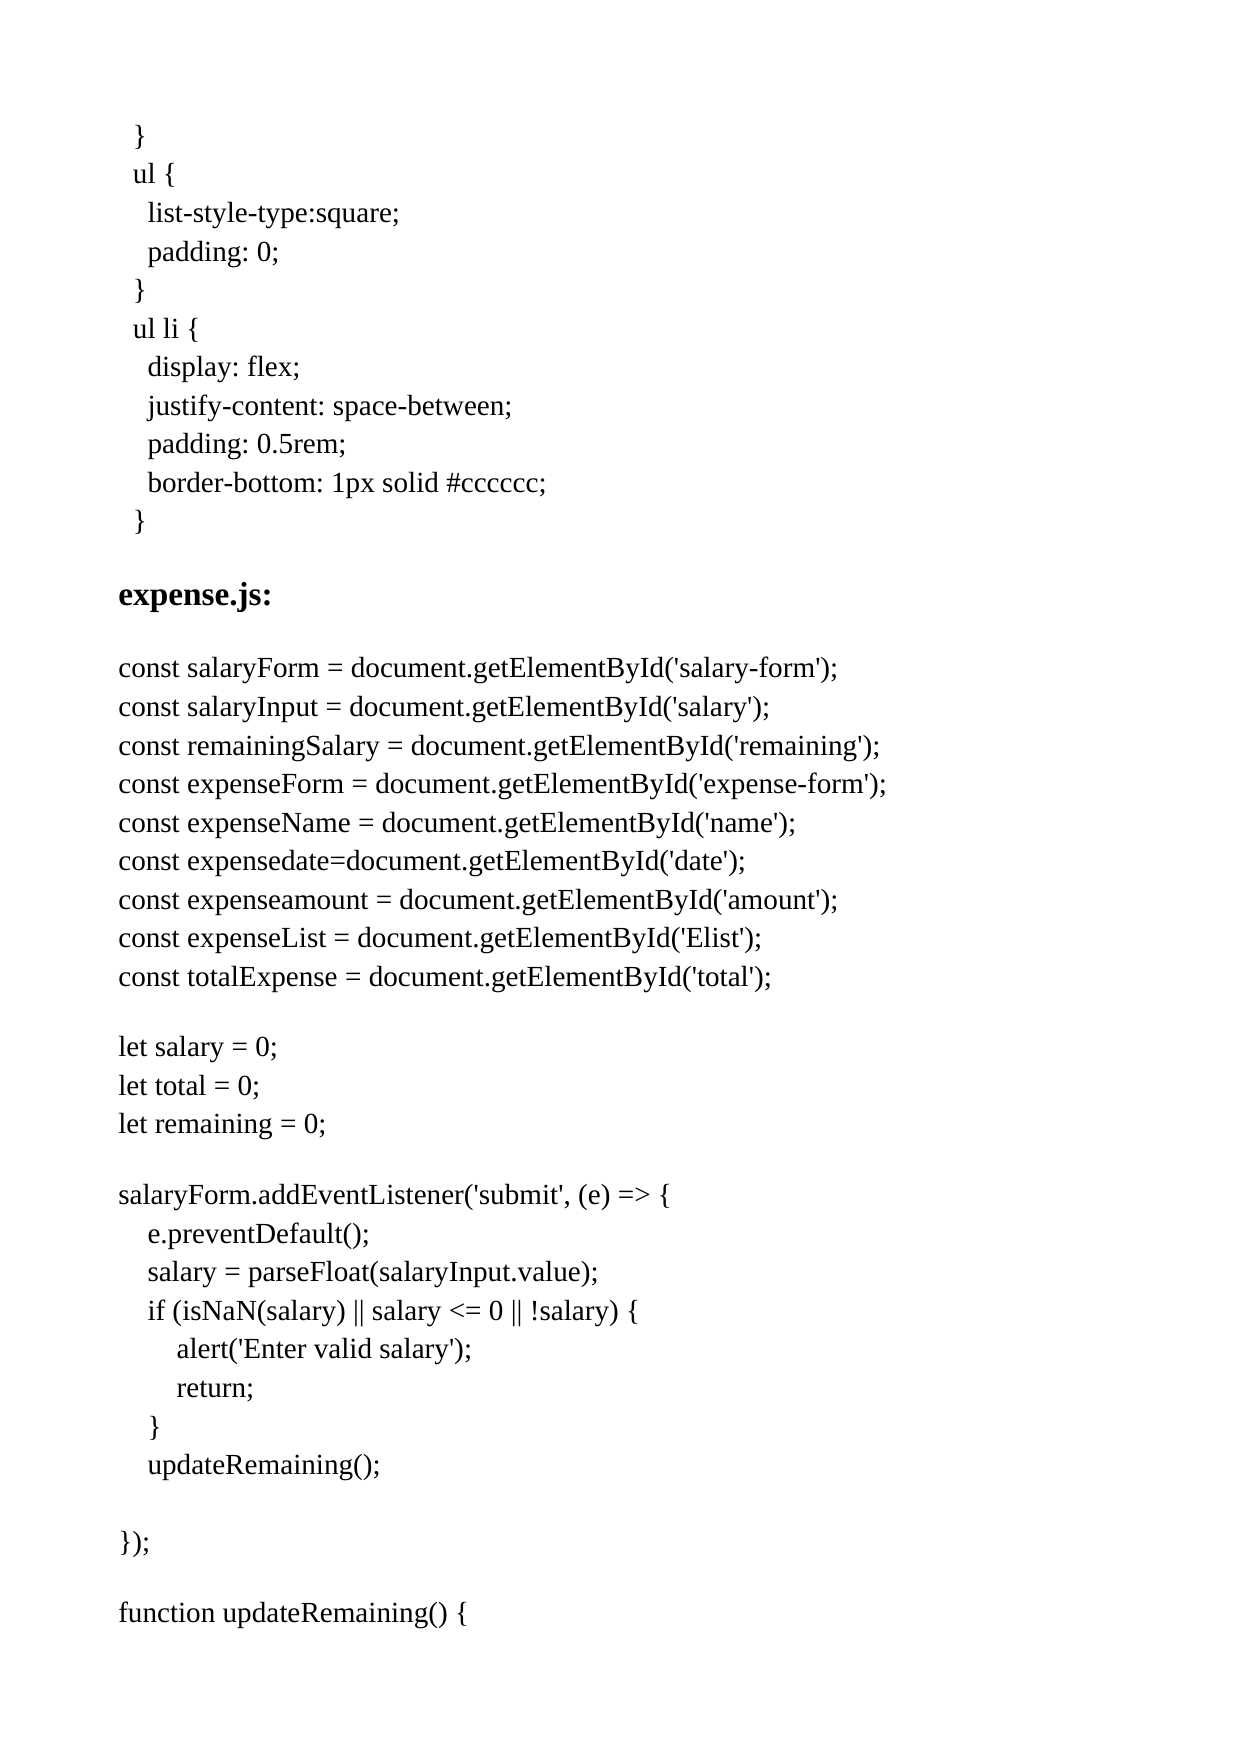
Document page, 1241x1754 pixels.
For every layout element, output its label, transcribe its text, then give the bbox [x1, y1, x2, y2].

text let total = 0; [118, 1068, 1122, 1102]
text e.preventDefault(); [118, 1216, 1122, 1249]
text display: flex; [118, 349, 1122, 383]
text padding: 0; [118, 234, 1122, 267]
text const expensedate=document.getElementById('date'); [118, 843, 1122, 877]
text if (isNaN(salary) || salary <= 0 || !salary) { [118, 1293, 1122, 1327]
text const salaryInput = document.getElementById('salary'); [118, 689, 1122, 723]
text const expenseForm = document.getElementById('expense-form'); [118, 766, 1122, 800]
text border-bottom: 1px solid #cccccc; [118, 465, 1122, 498]
text ul li { [118, 311, 1122, 344]
text const expenseList = document.getElementById('Elist'); [118, 920, 1122, 954]
text justify-content: space-between; [118, 388, 1122, 421]
text } [118, 1409, 1122, 1442]
text let salary = 0; [118, 1029, 1122, 1063]
text const totalExpense = document.getElementById('total'); [118, 959, 1122, 992]
text alert('Enter valid salary'); [118, 1332, 1122, 1365]
text list-style-type:square; [118, 195, 1122, 229]
text expense.js: [118, 574, 1122, 613]
text const salaryForm = document.getElementById('salary-form'); [118, 651, 1122, 684]
text } [118, 272, 1122, 306]
text return; [118, 1370, 1122, 1404]
text } [118, 118, 1122, 152]
text padding: 0.5rem; [118, 426, 1122, 460]
text updateRemaining(); [118, 1447, 1122, 1481]
text }); [118, 1524, 1122, 1558]
text salary = parseFloat(salaryInput.value); [118, 1254, 1122, 1288]
text ul { [118, 157, 1122, 190]
text const remainingSalary = document.getElementById('remaining'); [118, 728, 1122, 761]
text const expenseName = document.getElementById('name'); [118, 805, 1122, 838]
text salaryForm.addEventListener('submit', (e) => { [118, 1177, 1122, 1211]
text function updateRemaining() { [118, 1595, 1122, 1628]
text let remaining = 0; [118, 1107, 1122, 1140]
text } [118, 503, 1122, 537]
text const expenseamount = document.getElementById('amount'); [118, 882, 1122, 915]
